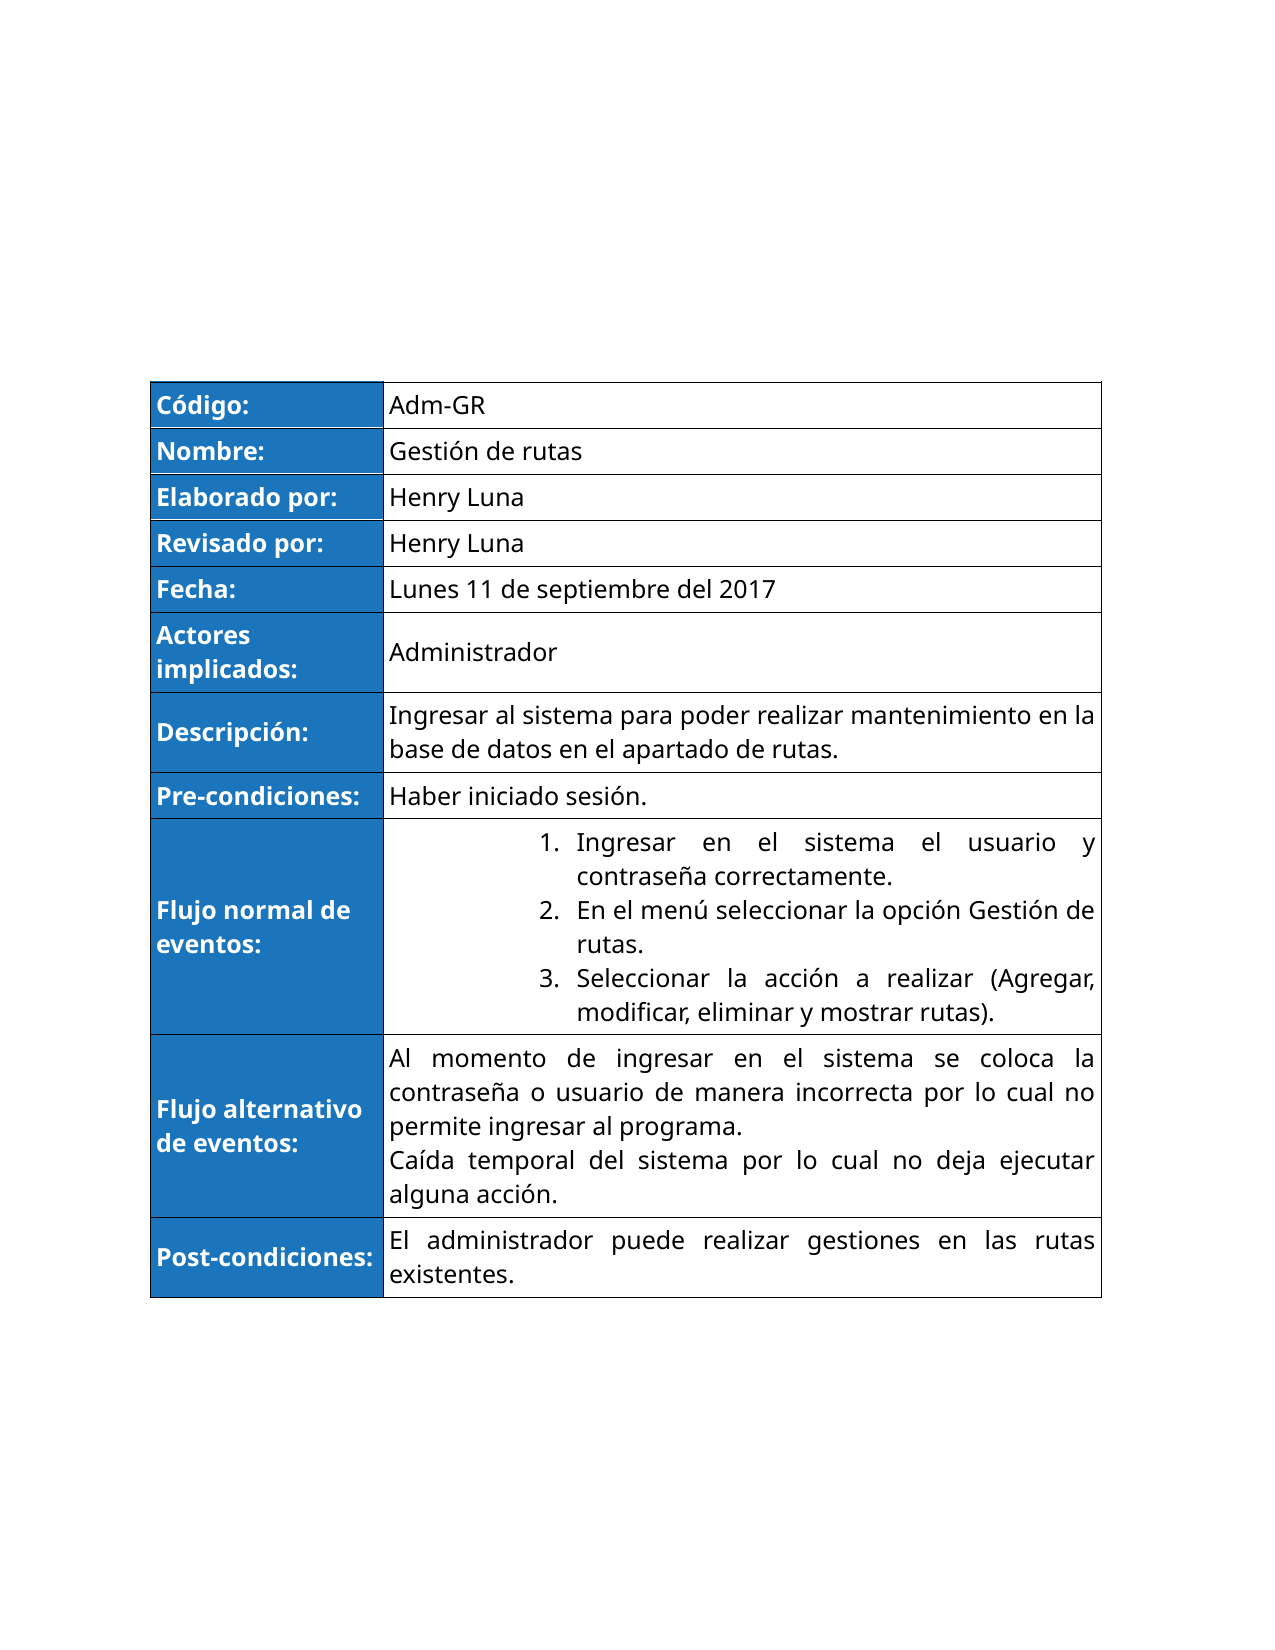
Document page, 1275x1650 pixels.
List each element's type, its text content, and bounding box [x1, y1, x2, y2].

table_cell El administrador puede realizar gestiones en las rutas existentes. [384, 1218, 1101, 1297]
table_cell Actores implicados: [151, 613, 383, 692]
table_cell Descripción: [151, 693, 383, 772]
table_cell Nombre: [151, 429, 383, 473]
table_cell Flujo alternativo de eventos: [151, 1035, 383, 1217]
table_cell Haber iniciado sesión. [384, 773, 1101, 818]
table_cell Revisado por: [151, 521, 383, 566]
table_cell Henry Luna [384, 475, 1101, 519]
table_cell Administrador [384, 613, 1101, 692]
table_cell Lunes 11 de septiembre del 2017 [384, 567, 1101, 612]
table_cell Ingresar en el sistema el usuario y contraseña correctamente. En el menú seleccionar la opción Gestión de rutas. Seleccionar la acción a realizar (Agregar, modificar, eliminar y mostrar rutas). [384, 819, 1101, 1034]
table_cell Henry Luna [384, 521, 1101, 566]
table_cell Post-condiciones: [151, 1218, 383, 1297]
table_cell Ingresar al sistema para poder realizar mantenimiento en la base de datos en el apartado de rutas. [384, 693, 1101, 772]
table_cell Gestión de rutas [384, 429, 1101, 473]
table_header Código: [151, 383, 383, 427]
table_header Adm-GR [384, 383, 1101, 427]
table_cell Pre-condiciones: [151, 773, 383, 818]
table_cell Elaborado por: [151, 475, 383, 519]
table_cell Al momento de ingresar en el sistema se coloca la contraseña o usuario de manera incorrecta por lo cual no permite ingresar al programa. Caída temporal del sistema por lo cual no deja ejecutar alguna acción. [384, 1035, 1101, 1217]
table_cell Flujo normal de eventos: [151, 819, 383, 1034]
table_cell Fecha: [151, 567, 383, 612]
